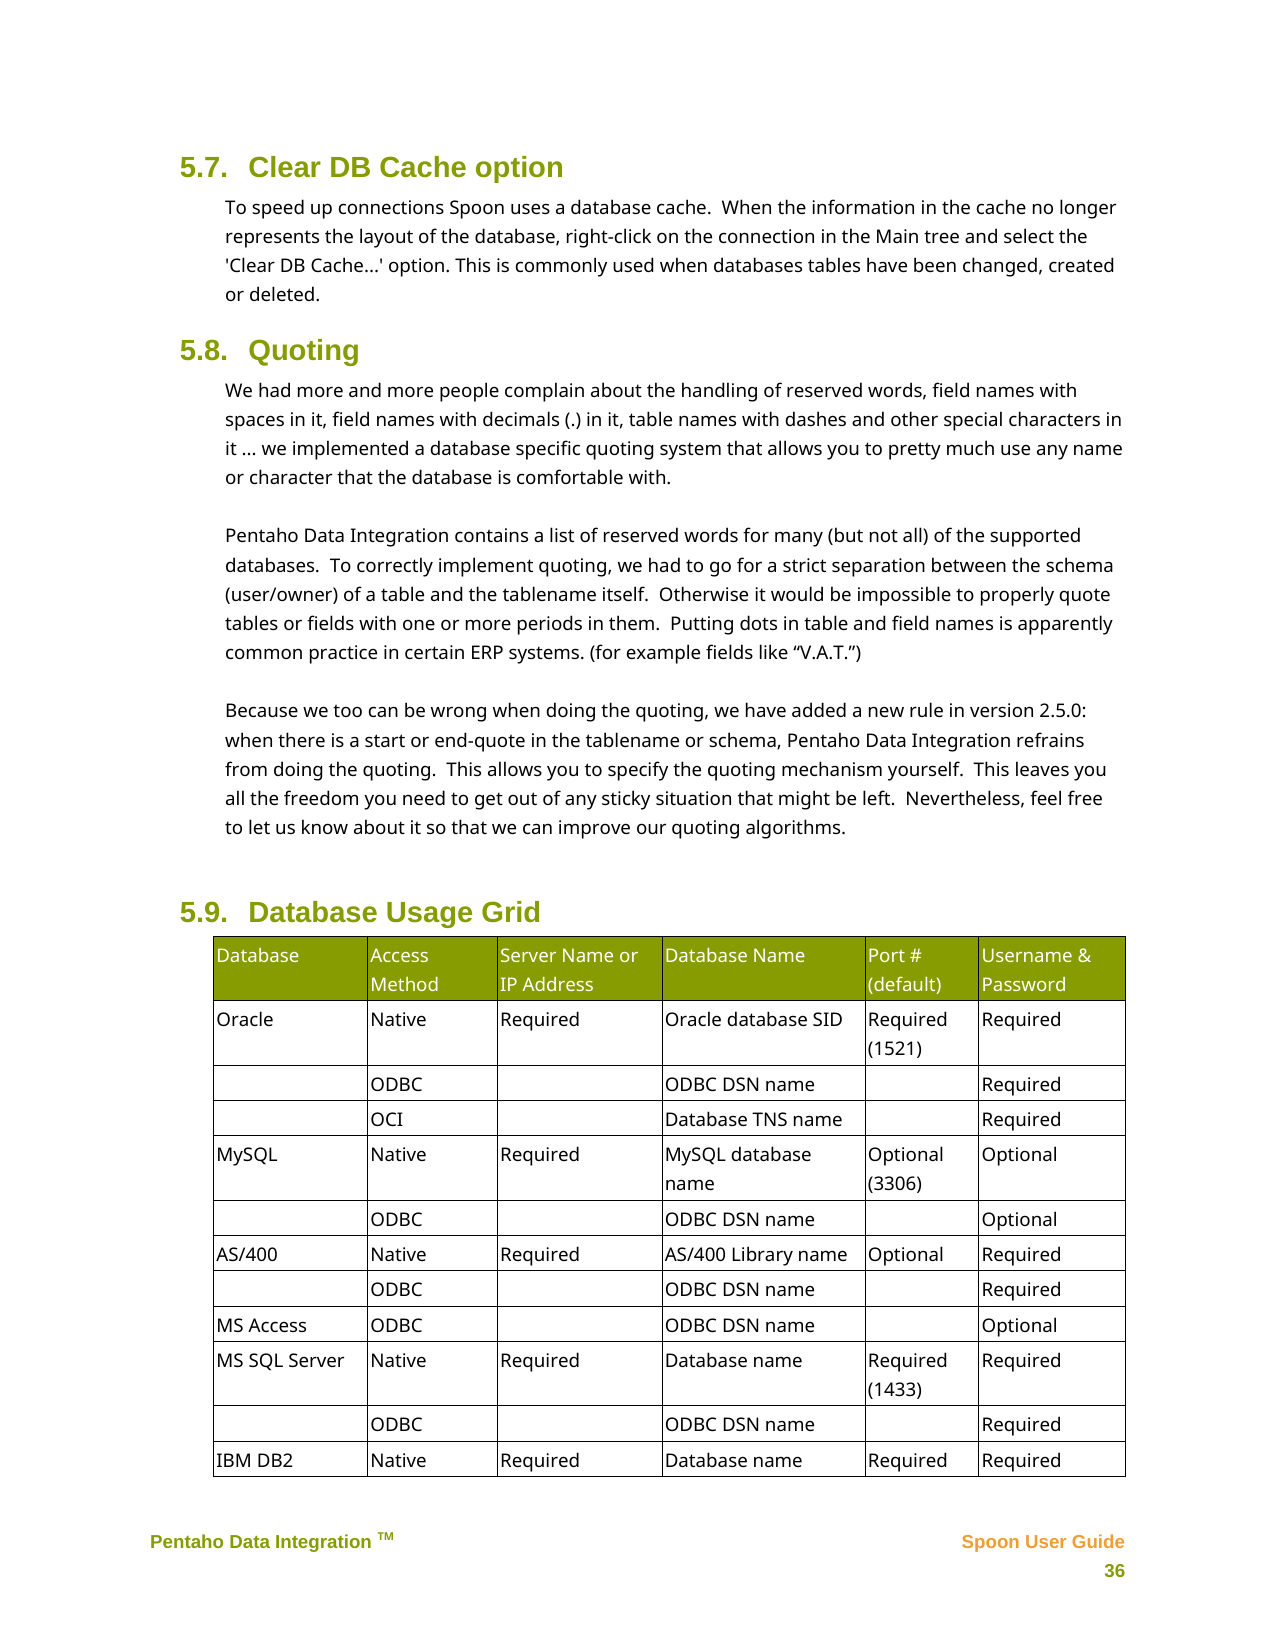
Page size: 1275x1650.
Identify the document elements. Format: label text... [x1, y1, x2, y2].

table_cell ODBC [368, 1201, 497, 1235]
table_cell Required [498, 1236, 662, 1270]
table_cell Required [979, 1271, 1125, 1306]
table_cell MS Access [214, 1307, 367, 1341]
table_cell Required [979, 1442, 1125, 1476]
table_cell Optional [979, 1307, 1125, 1341]
table_cell [866, 1406, 978, 1441]
table_cell MS SQL Server [214, 1342, 367, 1405]
table_cell [866, 1201, 978, 1235]
text We had more and more people complain about the handling of reserved words, field names with spaces in it, field names with decimals (.) in it, table names with dashes and other special characters in it ... we implemented a database specific quoting system that allows you to pretty much use any name or character that the database is comfortable with. [225, 374, 1125, 490]
table_cell [214, 1271, 367, 1306]
table_cell ODBC DSN name [663, 1307, 865, 1341]
table_cell Required [979, 1342, 1125, 1405]
table_cell [866, 1307, 978, 1341]
table_header Port # (default) [866, 937, 978, 1000]
table_cell Native [368, 1342, 497, 1405]
table_cell AS/400 [214, 1236, 367, 1270]
table_cell Required [979, 1066, 1125, 1100]
table_cell [498, 1066, 662, 1100]
table_cell Optional (3306) [866, 1136, 978, 1200]
table_cell Optional [866, 1236, 978, 1270]
table_cell [498, 1307, 662, 1341]
table_cell Native [368, 1001, 497, 1064]
table_cell [498, 1101, 662, 1135]
table_cell [214, 1101, 367, 1135]
table_cell AS/400 Library name [663, 1236, 865, 1270]
table_cell ODBC DSN name [663, 1201, 865, 1235]
table_cell Native [368, 1236, 497, 1270]
table_cell MySQL [214, 1136, 367, 1200]
text Pentaho Data Integration contains a list of reserved words for many (but not all) of the supported databases. To correctly implement quoting, we had to go for a strict separation between the schema (user/owner) of a table and the tablename itself. Otherwise it would be impossible to properly quote tables or fields with one or more periods in them. Putting dots in table and field names is apparently common practice in certain ERP systems. (for example fields like “V.A.T.”) [225, 519, 1125, 665]
table_cell Oracle [214, 1001, 367, 1064]
text Because we too can be wrong when doing the quoting, we have added a new rule in version 2.5.0: when there is a start or end-quote in the tablename or schema, Pentaho Data Integration refrains from doing the quoting. This allows you to specify the quoting mechanism yourself. This leaves you all the freedom you need to get out of any sticky situation that might be left. Nevertheless, feel free to let us know about it so that we can improve our quoting algorithms. [225, 694, 1125, 840]
table_cell Required [979, 1001, 1125, 1064]
table_cell Required [498, 1442, 662, 1476]
table_header Database Name [663, 937, 865, 1000]
subtitle Quoting [179, 333, 1125, 367]
table_cell [498, 1271, 662, 1306]
subtitle Clear DB Cache option [179, 150, 1125, 185]
table_cell [214, 1066, 367, 1100]
subtitle Database Usage Grid [179, 894, 1125, 929]
table_cell Required [979, 1406, 1125, 1441]
table_cell Native [368, 1136, 497, 1200]
table_cell ODBC DSN name [663, 1066, 865, 1100]
table_cell Required [498, 1342, 662, 1405]
table_cell Optional [979, 1201, 1125, 1235]
table_cell Required [866, 1442, 978, 1476]
table_cell Required [979, 1236, 1125, 1270]
table_header Server Name or IP Address [498, 937, 662, 1000]
table_cell Required [498, 1001, 662, 1064]
table_cell MySQL database name [663, 1136, 865, 1200]
table_cell ODBC [368, 1066, 497, 1100]
table_cell [866, 1066, 978, 1100]
table_cell [866, 1271, 978, 1306]
table_cell [498, 1201, 662, 1235]
table_cell Database name [663, 1342, 865, 1405]
table_cell ODBC [368, 1271, 497, 1306]
table_cell Optional [979, 1136, 1125, 1200]
table_cell Database name [663, 1442, 865, 1476]
table_cell Oracle database SID [663, 1001, 865, 1064]
table_cell ODBC DSN name [663, 1271, 865, 1306]
table_cell [214, 1201, 367, 1235]
table_cell OCI [368, 1101, 497, 1135]
table_cell IBM DB2 [214, 1442, 367, 1476]
table_cell Required [498, 1136, 662, 1200]
text To speed up connections Spoon uses a database cache. When the information in the cache no longer represents the layout of the database, right-click on the connection in the Main tree and select the 'Clear DB Cache...' option. This is commonly used when databases tables have been changed, created or deleted. [225, 191, 1125, 308]
table_cell [866, 1101, 978, 1135]
table_cell Required [979, 1101, 1125, 1135]
table_header Access Method [368, 937, 497, 1000]
table_cell Required (1521) [866, 1001, 978, 1064]
table_cell Database TNS name [663, 1101, 865, 1135]
table_cell ODBC DSN name [663, 1406, 865, 1441]
table_header Database [214, 937, 367, 1000]
table_cell [214, 1406, 367, 1441]
table_header Username & Password [979, 937, 1125, 1000]
table_cell ODBC [368, 1307, 497, 1341]
table_cell [498, 1406, 662, 1441]
table_cell ODBC [368, 1406, 497, 1441]
table_cell Native [368, 1442, 497, 1476]
table_cell Required (1433) [866, 1342, 978, 1405]
